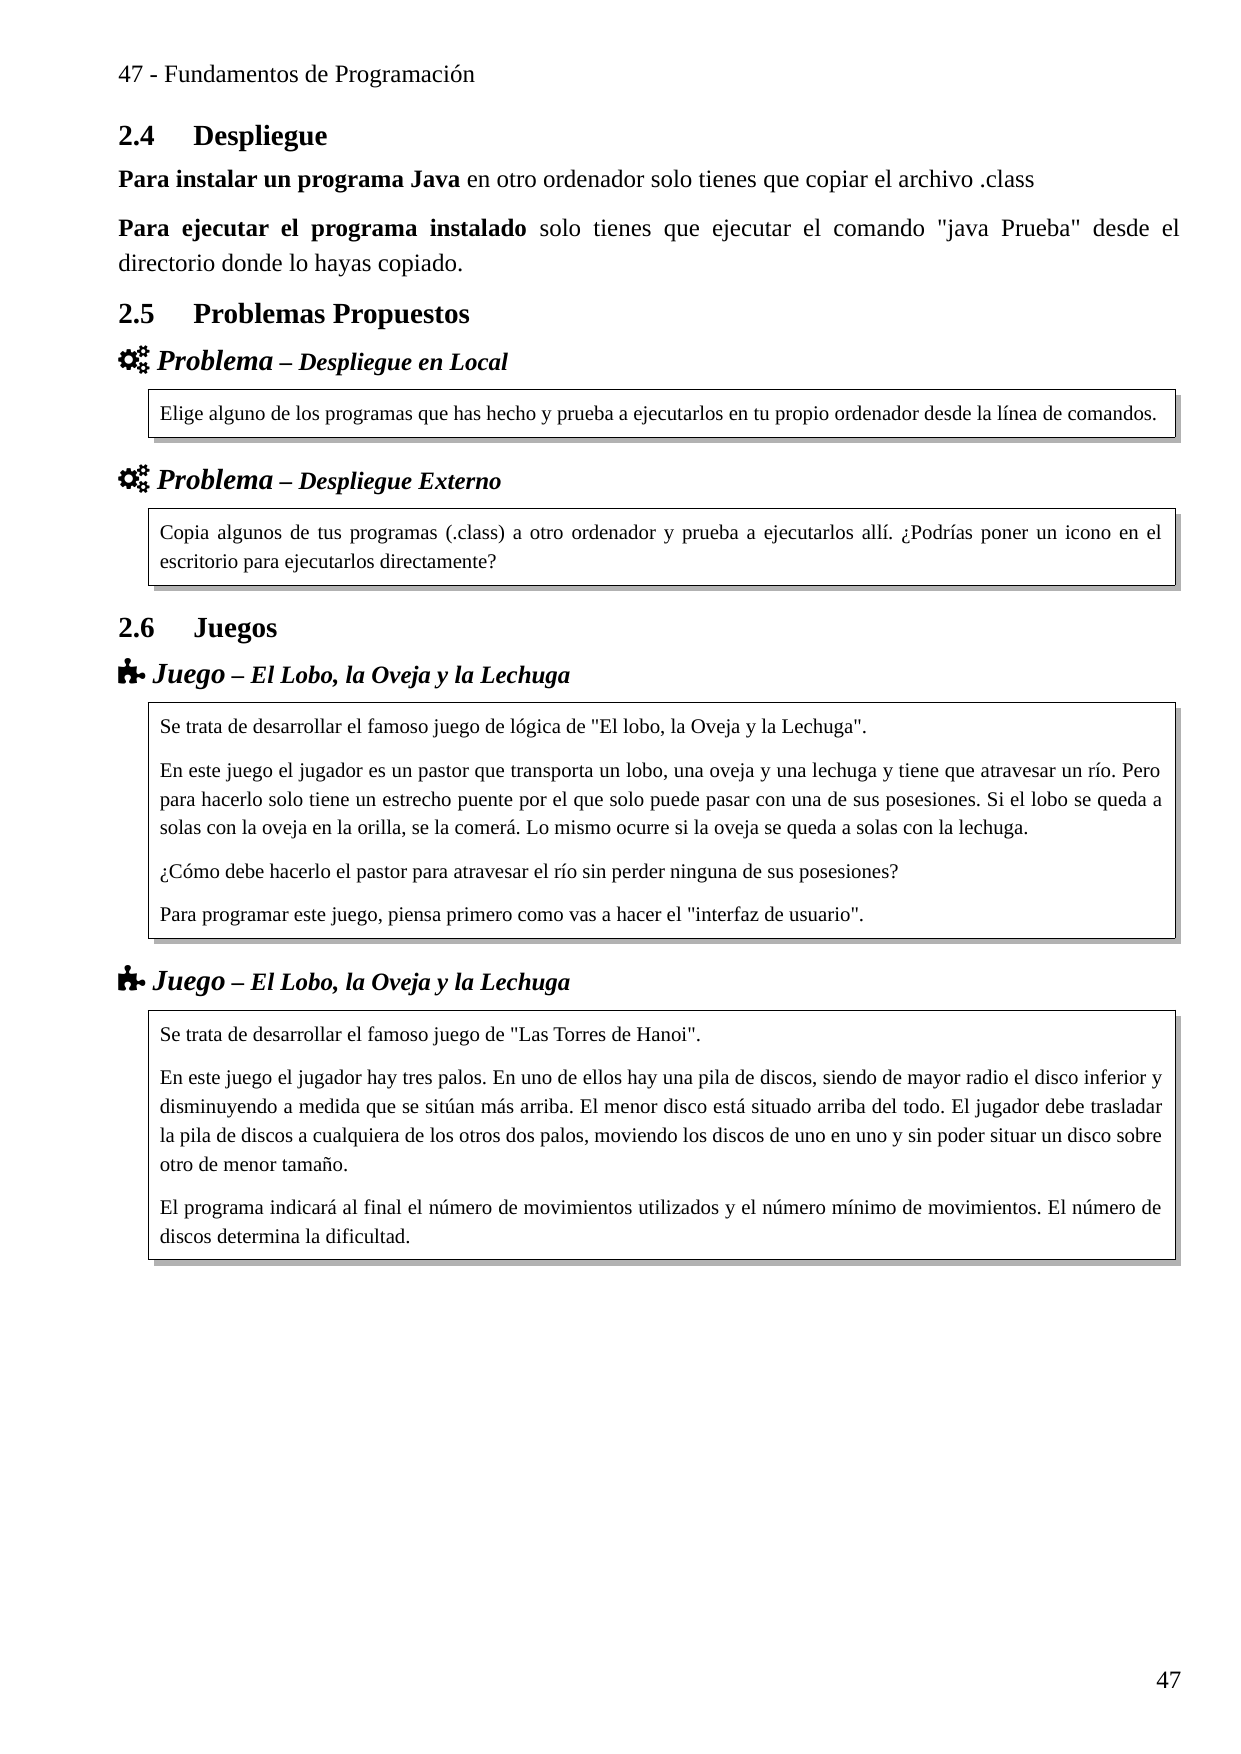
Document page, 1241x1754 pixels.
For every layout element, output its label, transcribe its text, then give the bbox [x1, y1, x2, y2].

subtitle Despliegue [118, 118, 1181, 152]
text En este juego el jugador es un pastor que transporta un lobo, una oveja y una lechuga y tiene que atravesar un río. Pero para hacerlo solo tiene un estrecho puente por el que solo puede pasar con una de sus posesiones. Si el lobo se queda a solas con la oveja en la orilla, se la comerá. Lo mismo ocurre si la oveja se queda a solas con la lechuga. [149, 746, 1175, 839]
text Se trata de desarrollar el famoso juego de lógica de "El lobo, la Oveja y la Lechuga". [149, 703, 1175, 738]
text ¿Cómo debe hacerlo el pastor para atravesar el río sin perder ninguna de sus posesiones? [149, 847, 1175, 883]
text Para instalar un programa Java en otro ordenador solo tienes que copiar el archivo .class [118, 164, 1181, 193]
text El programa indicará al final el número de movimientos utilizados y el número mínimo de movimientos. El número de discos determina la dificultad. [149, 1183, 1175, 1259]
subtitle Problemas Propuestos [118, 297, 1181, 330]
text Para programar este juego, piensa primero como vas a hacer el "interfaz de usuario". [149, 890, 1175, 938]
text Elige alguno de los programas que has hecho y prueba a ejecutarlos en tu propio ordenador desde la línea de comandos. [149, 390, 1175, 437]
text Para ejecutar el programa instalado solo tienes que ejecutar el comando "java Prueba" desde el directorio donde lo hayas copiado. [118, 213, 1181, 276]
text  Problema – Despliegue en Local [118, 343, 1181, 376]
text  Juego – El Lobo, la Oveja y la Lechuga [118, 963, 1181, 997]
text  Problema – Despliegue Externo [118, 462, 1181, 496]
subtitle Juegos [118, 610, 1181, 644]
text Copia algunos de tus programas (.class) a otro ordenador y prueba a ejecutarlos allí. ¿Podrías poner un icono en el escritorio para ejecutarlos directamente? [149, 509, 1175, 585]
text En este juego el jugador hay tres palos. En uno de ellos hay una pila de discos, siendo de mayor radio el disco inferior y disminuyendo a medida que se sitúan más arriba. El menor disco está situado arriba del todo. El jugador debe trasladar la pila de discos a cualquiera de los otros dos palos, moviendo los discos de uno en uno y sin poder situar un disco sobre otro de menor tamaño. [149, 1053, 1175, 1176]
text  Juego – El Lobo, la Oveja y la Lechuga [118, 656, 1181, 690]
text Se trata de desarrollar el famoso juego de "Las Torres de Hanoi". [149, 1011, 1175, 1046]
